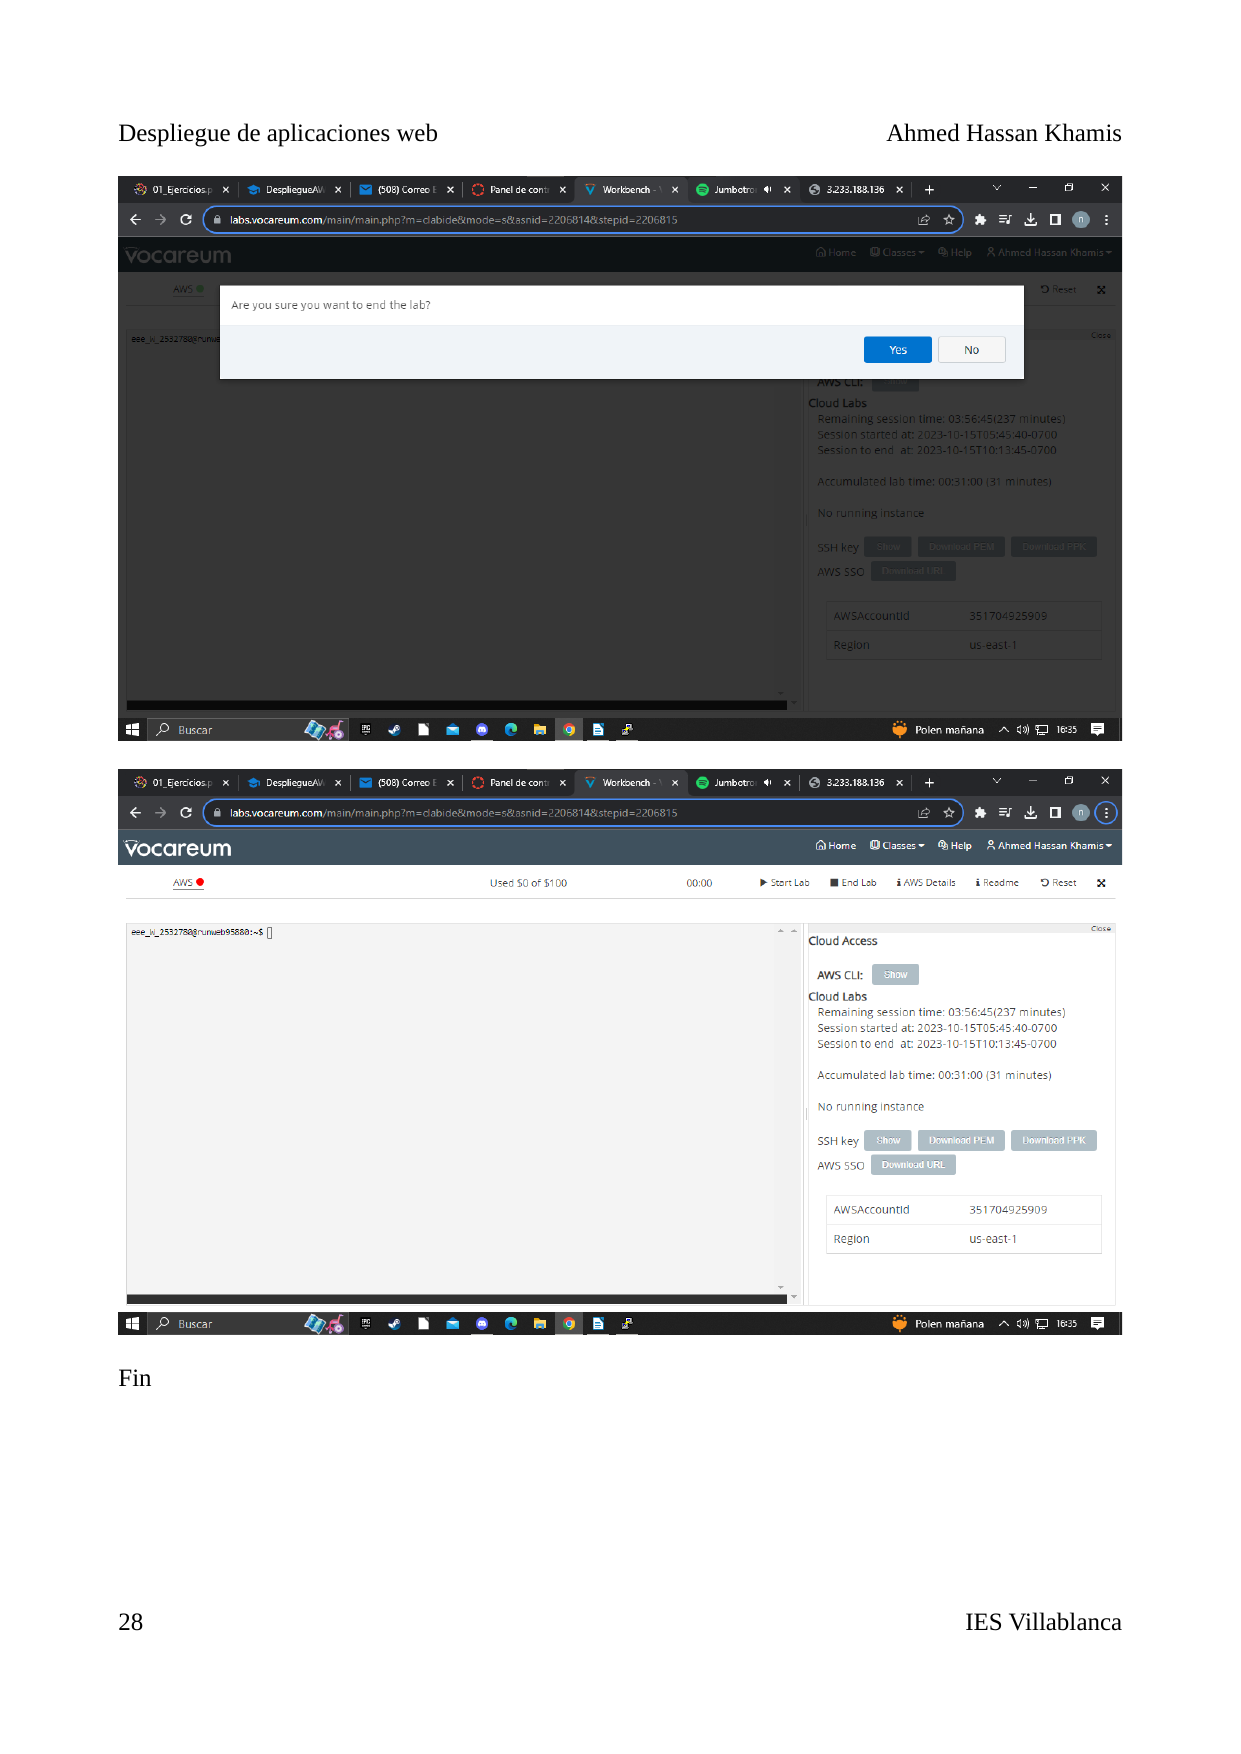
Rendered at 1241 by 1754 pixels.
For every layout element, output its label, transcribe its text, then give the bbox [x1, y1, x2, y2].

picture [118, 176, 1123, 741]
picture [118, 769, 1123, 1335]
text Fin [118, 1363, 1122, 1392]
